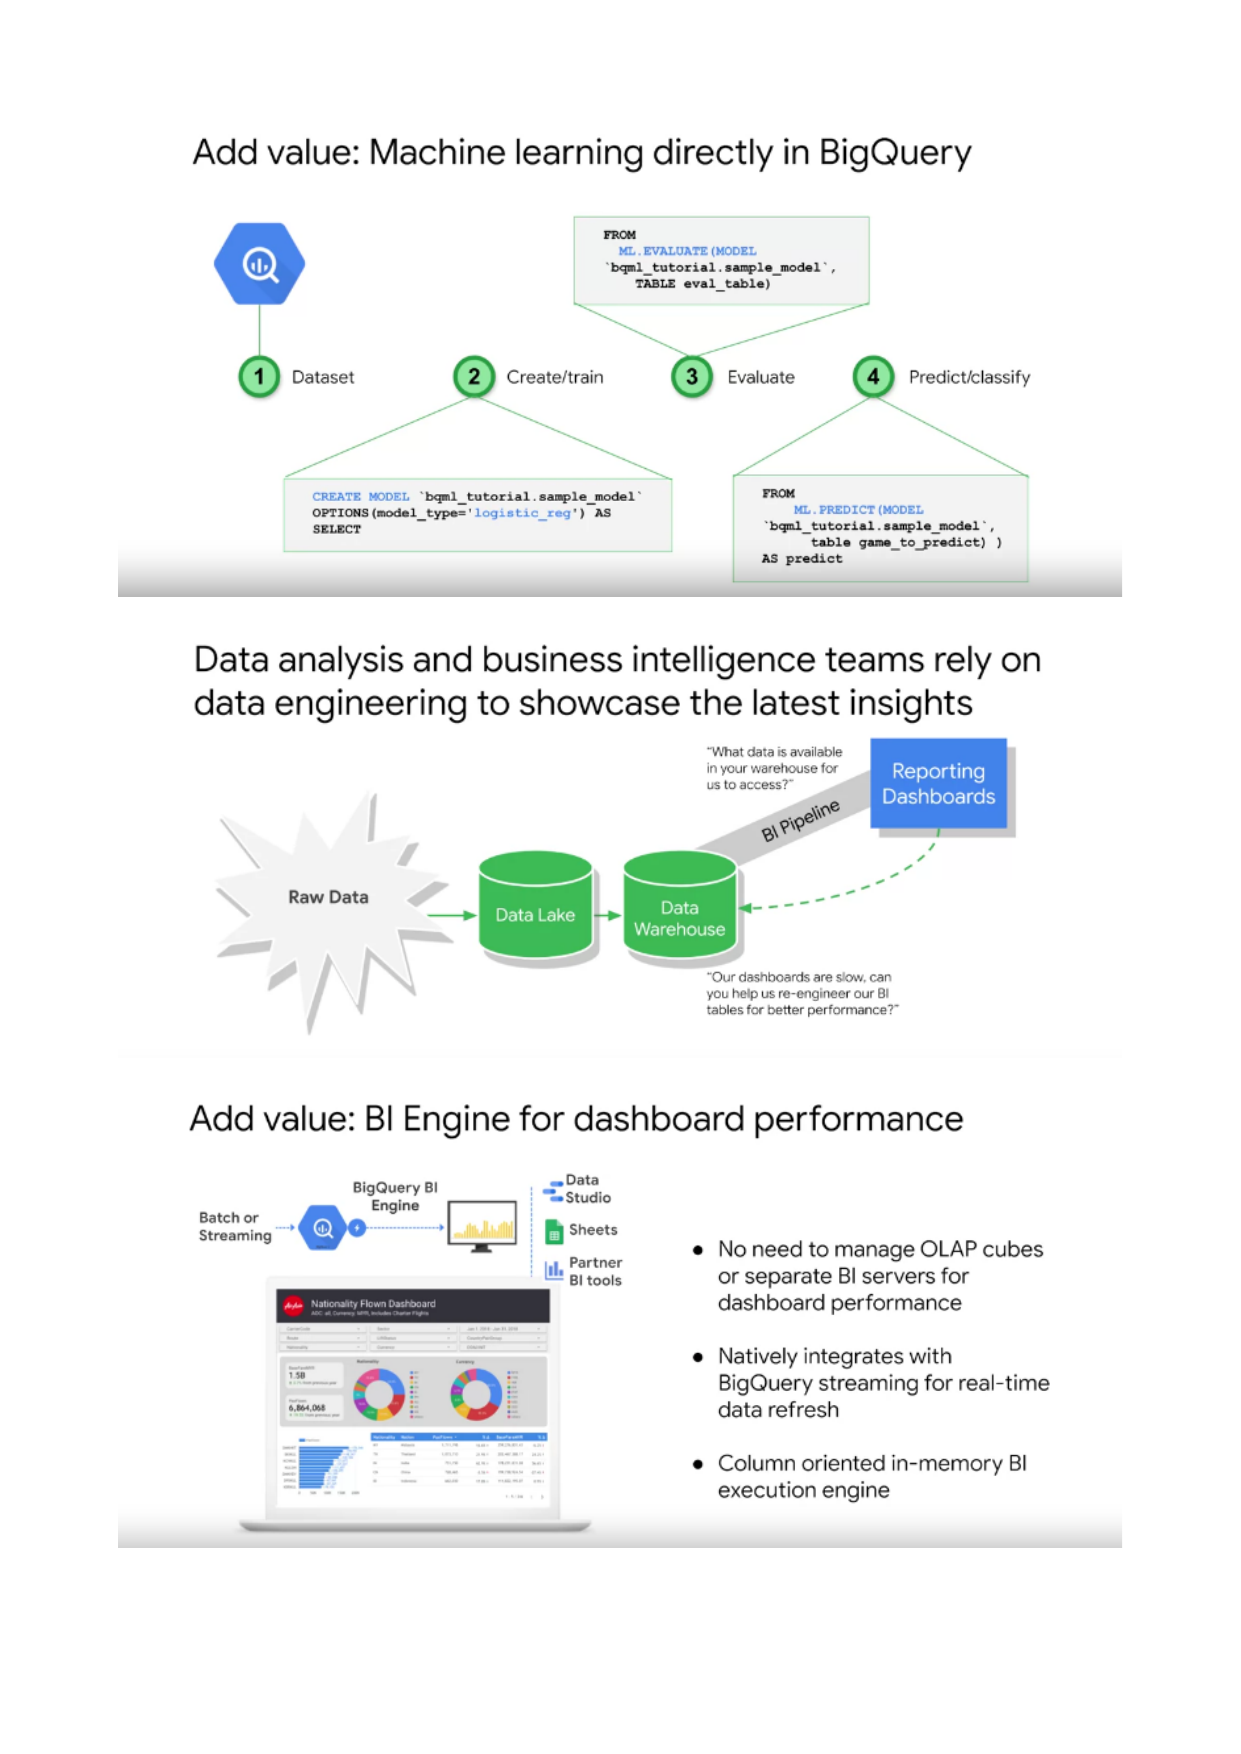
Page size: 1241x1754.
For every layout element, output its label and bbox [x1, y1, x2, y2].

picture [118, 118, 1123, 597]
picture [118, 1086, 1123, 1548]
picture [118, 625, 1123, 1058]
